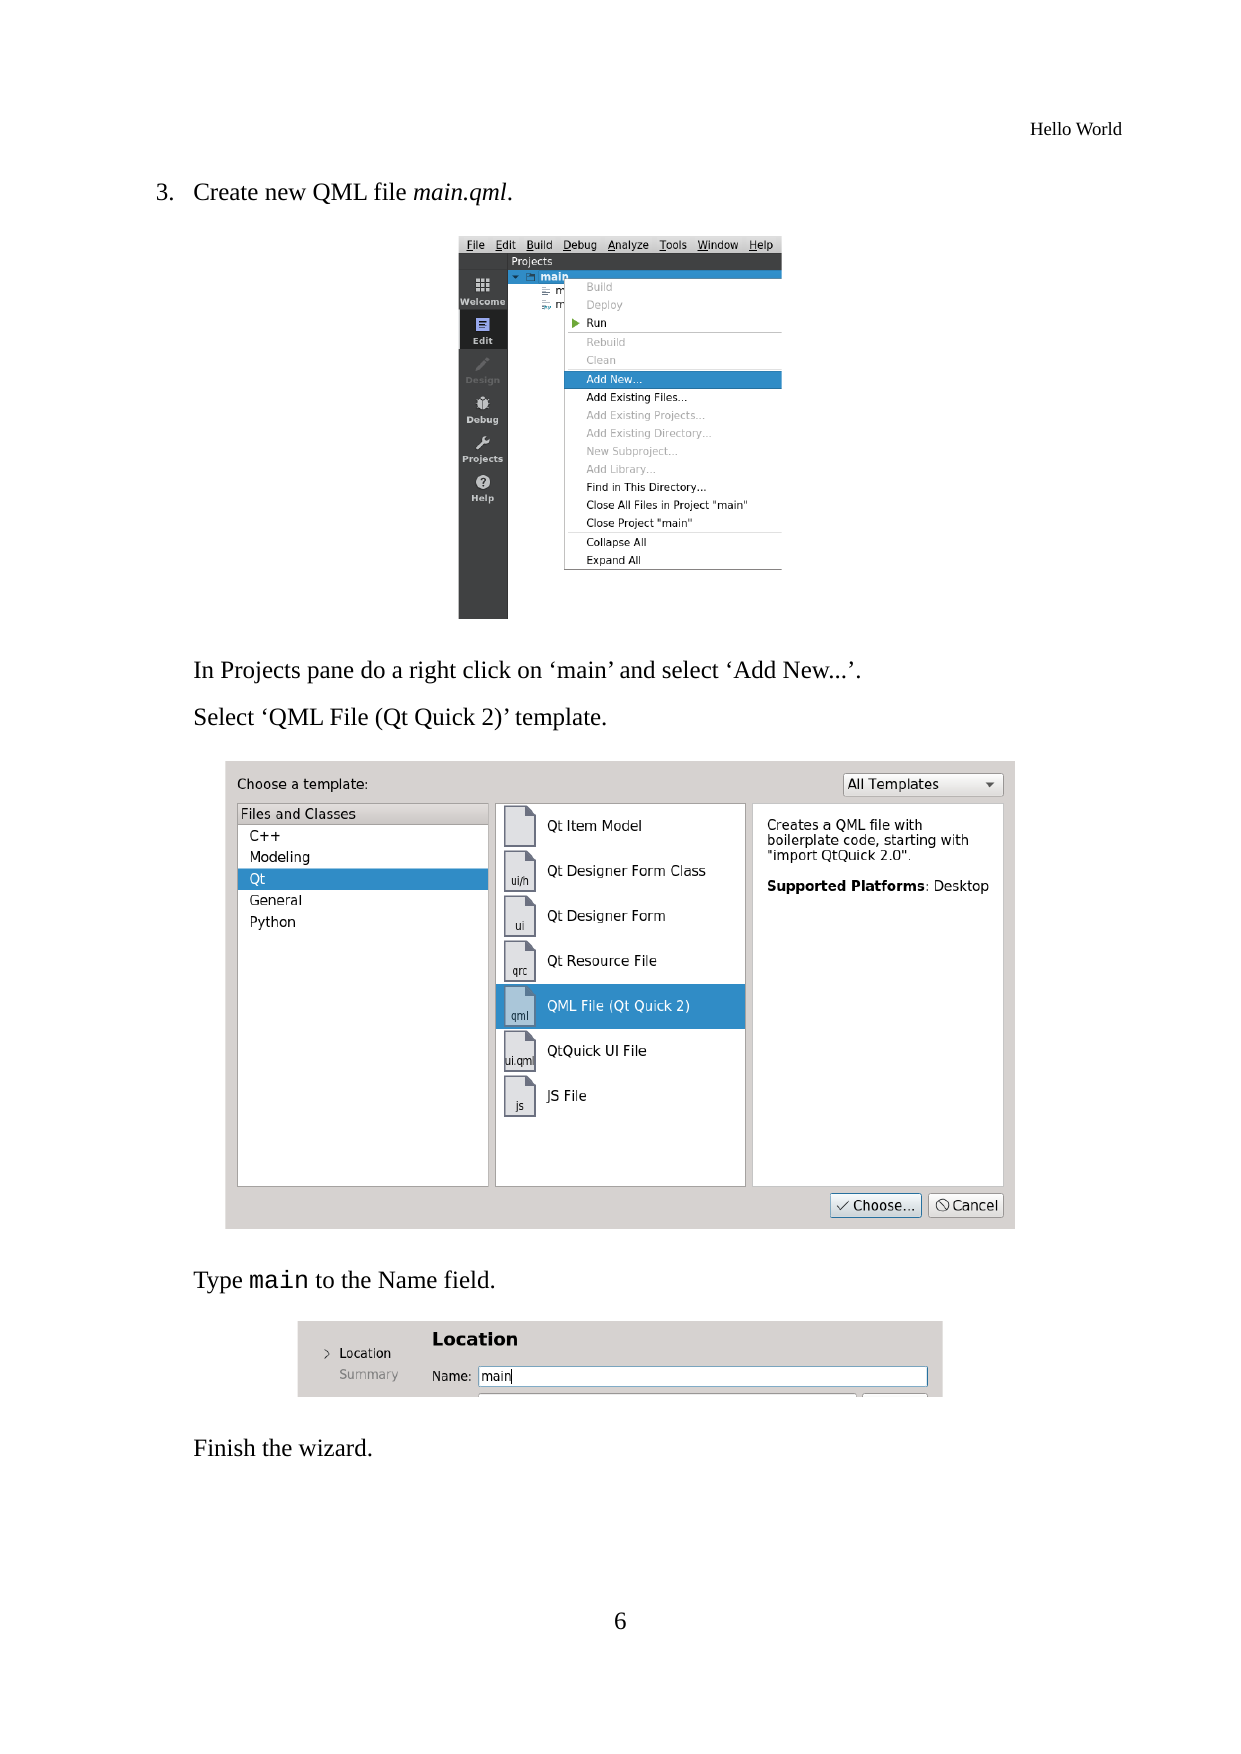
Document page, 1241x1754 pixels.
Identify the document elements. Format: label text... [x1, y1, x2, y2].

list Type main to the Name field. [156, 1265, 1122, 1296]
list Finish the wizard. [156, 1433, 1122, 1462]
list In Projects pane do a right click on ‘main’ and select ‘Add New...’. [156, 655, 1122, 684]
list Select ‘QML File (Qt Quick 2)’ template. [156, 702, 1122, 731]
list Create new QML file main.qml. [156, 177, 1122, 206]
picture [225, 761, 1015, 1229]
picture [297, 1321, 943, 1397]
picture [458, 236, 782, 619]
